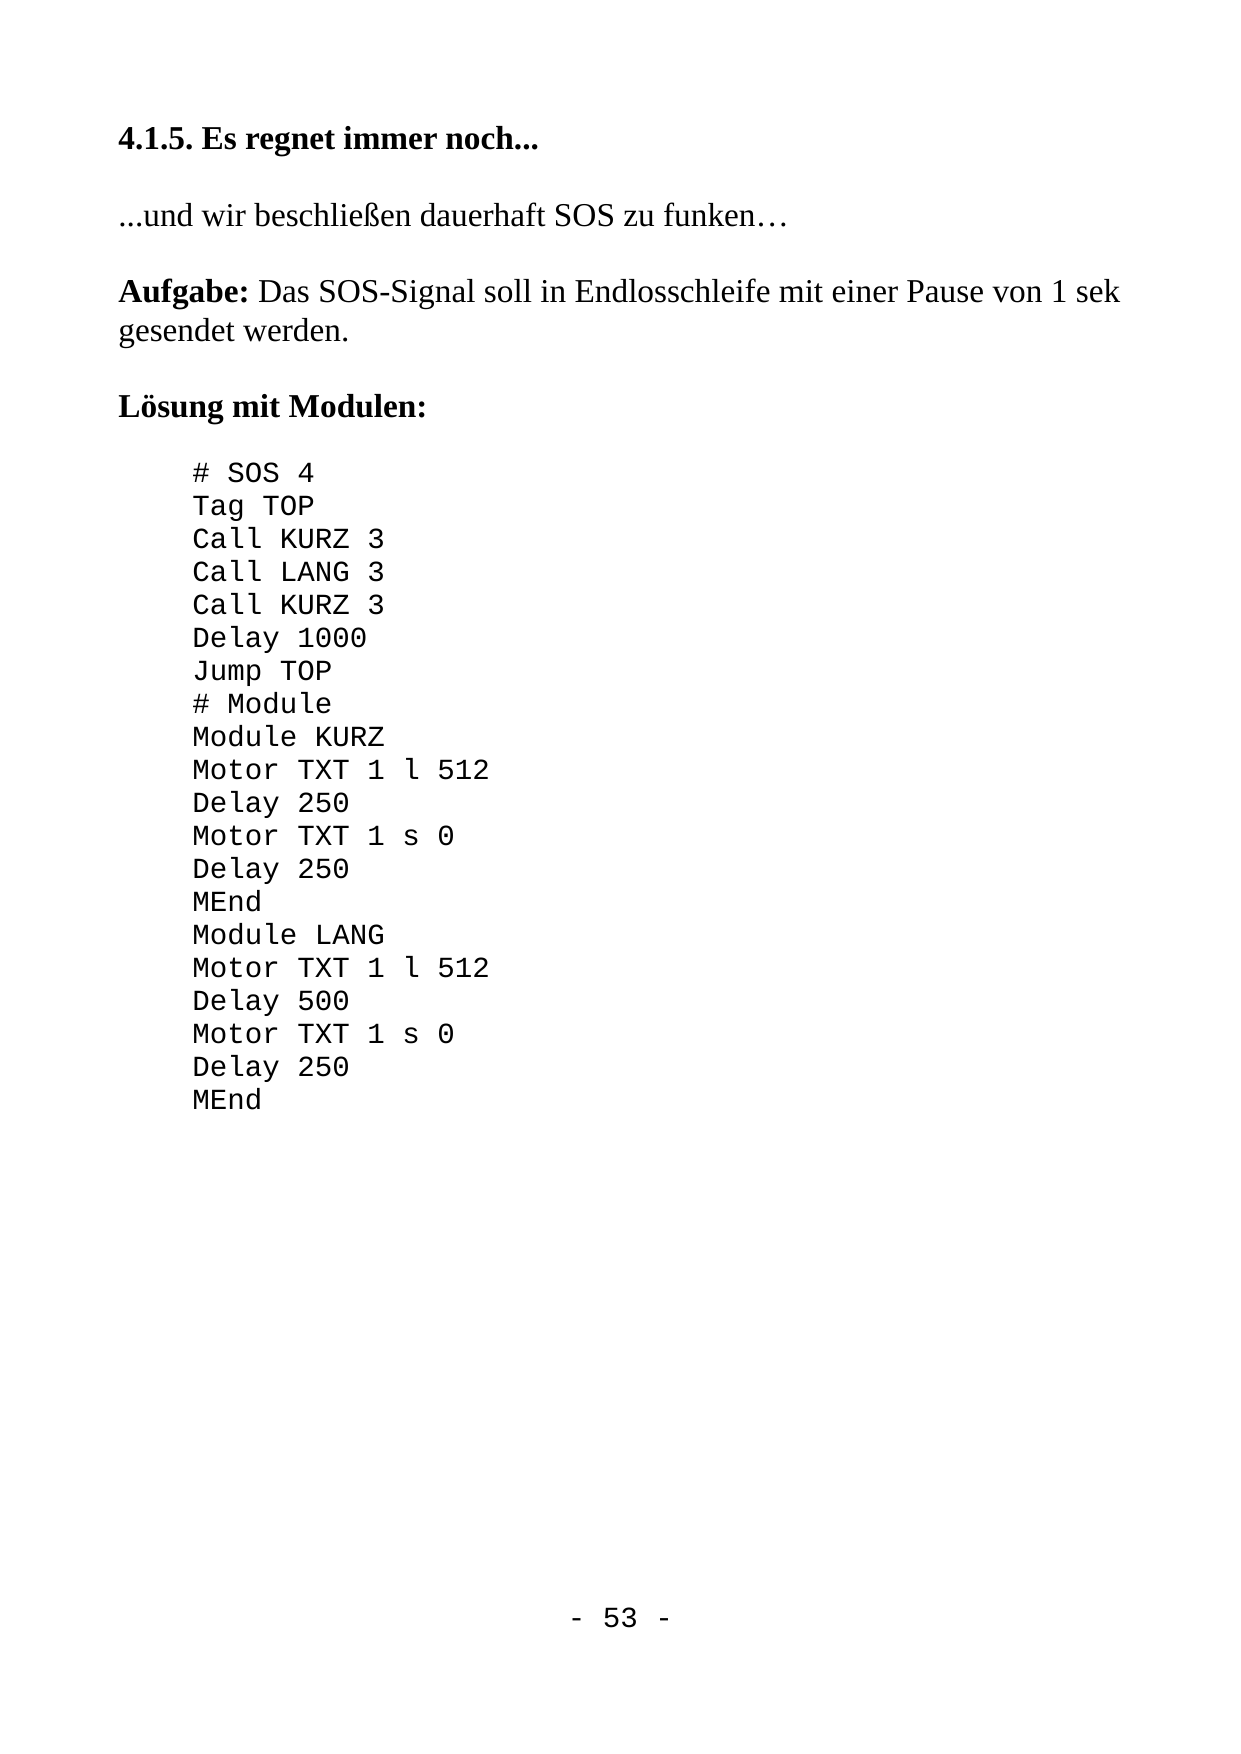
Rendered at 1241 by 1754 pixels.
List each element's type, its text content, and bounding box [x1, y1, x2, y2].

text Delay 1000 [118, 623, 1122, 656]
text Module KURZ [118, 722, 1122, 755]
text MEnd [118, 1085, 1122, 1118]
text Jump TOP [118, 656, 1122, 689]
text Motor TXT 1 l 512 [118, 755, 1122, 788]
text Module LANG [118, 920, 1122, 953]
text Delay 250 [118, 854, 1122, 887]
text 4.1.5. Es regnet immer noch... [118, 118, 1122, 156]
text Call KURZ 3 [118, 524, 1122, 557]
text MEnd [118, 887, 1122, 920]
text # Module [118, 689, 1122, 722]
text # SOS 4 [118, 458, 1122, 491]
text Delay 250 [118, 788, 1122, 821]
text Aufgabe: Das SOS-Signal soll in Endlosschleife mit einer Pause von 1 sek gesendet werden. [118, 271, 1122, 348]
text Motor TXT 1 s 0 [118, 821, 1122, 854]
text Delay 250 [118, 1052, 1122, 1085]
text Delay 500 [118, 986, 1122, 1019]
text ...und wir beschließen dauerhaft SOS zu funken… [118, 195, 1122, 233]
text Motor TXT 1 l 512 [118, 953, 1122, 986]
text Lösung mit Modulen: [118, 386, 1122, 425]
text Motor TXT 1 s 0 [118, 1019, 1122, 1052]
text Call LANG 3 [118, 557, 1122, 590]
text Call KURZ 3 [118, 590, 1122, 623]
text Tag TOP [118, 491, 1122, 524]
